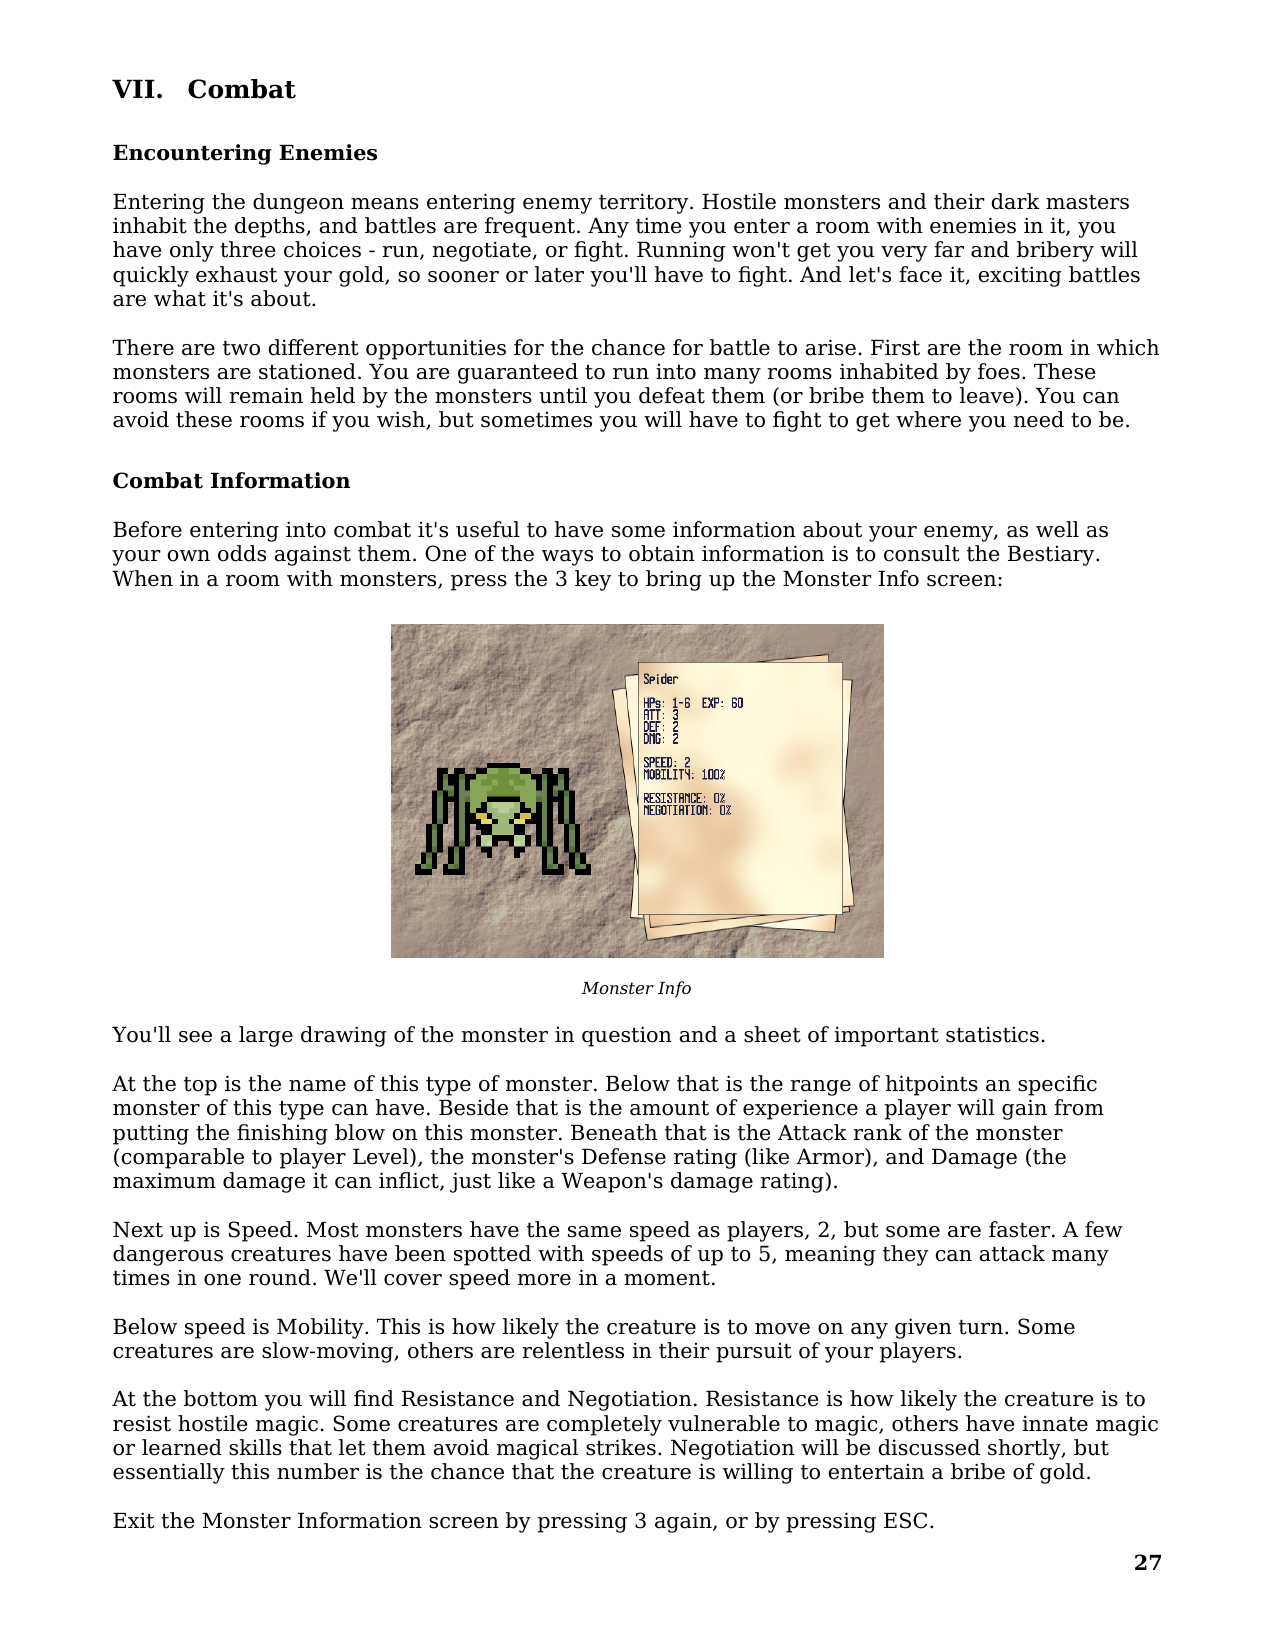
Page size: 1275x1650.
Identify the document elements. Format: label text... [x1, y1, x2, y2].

text You'll see a large drawing of the monster in question and a sheet of important statistics. [112, 1023, 1162, 1048]
text Exit the Monster Information screen by pressing 3 again, or by pressing ESC. [112, 1509, 1162, 1533]
subtitle Combat Information [112, 469, 1162, 494]
picture [391, 624, 884, 958]
text At the bottom you will find Resistance and Negotiation. Resistance is how likely the creature is to resist hostile magic. Some creatures are completely vulnerable to magic, others have innate magic or learned skills that let them avoid magical strikes. Negotiation will be discussed shortly, but essentially this number is the chance that the creature is willing to entertain a bribe of gold. [112, 1387, 1162, 1484]
text Below speed is Mobility. This is how likely the creature is to move on any given turn. Some creatures are slow-moving, others are relentless in their pursuit of your players. [112, 1315, 1162, 1363]
text At the top is the name of this type of monster. Below that is the range of hitpoints an specific monster of this type can have. Beside that is the amount of experience a player will gain from putting the finishing blow on this monster. Beneath that is the Attack rank of the monster (comparable to player Level), the monster's Defense rating (like Armor), and Damage (the maximum damage it can inflict, just like a Weapon's damage rating). [112, 1072, 1162, 1193]
text Before entering into combat it's useful to have some information about your enemy, as well as your own odds against them. One of the ways to obtain information is to consult the Bestiary. When in a room with monsters, press the 3 key to bring up the Monster Info screen: [112, 518, 1162, 591]
subtitle VII. Combat [112, 75, 1162, 104]
text Next up is Speed. Most monsters have the same speed as players, 2, but some are faster. A few dangerous creatures have been spotted with speeds of up to 5, meaning they can attack many times in one round. We'll cover speed more in a moment. [112, 1218, 1162, 1290]
subtitle Encountering Enemies [112, 141, 1162, 166]
text There are two different opportunities for the chance for battle to arise. First are the room in which monsters are stationed. You are guaranteed to run into many rooms inhabited by foes. These rooms will remain held by the monsters until you defeat them (or bribe them to leave). You can avoid these rooms if you wish, but sometimes you will have to fight to get where you need to be. [112, 336, 1162, 433]
text Monster Info [112, 979, 1162, 998]
text Entering the dungeon means entering enemy territory. Hostile monsters and their dark masters inhabit the depths, and battles are frequent. Any time you enter a room with enemies in it, you have only three choices - run, negotiate, or fight. Running won't get you very far and bribery will quickly exhaust your gold, so sooner or later you'll have to fight. And let's face it, exciting battles are what it's about. [112, 190, 1162, 311]
